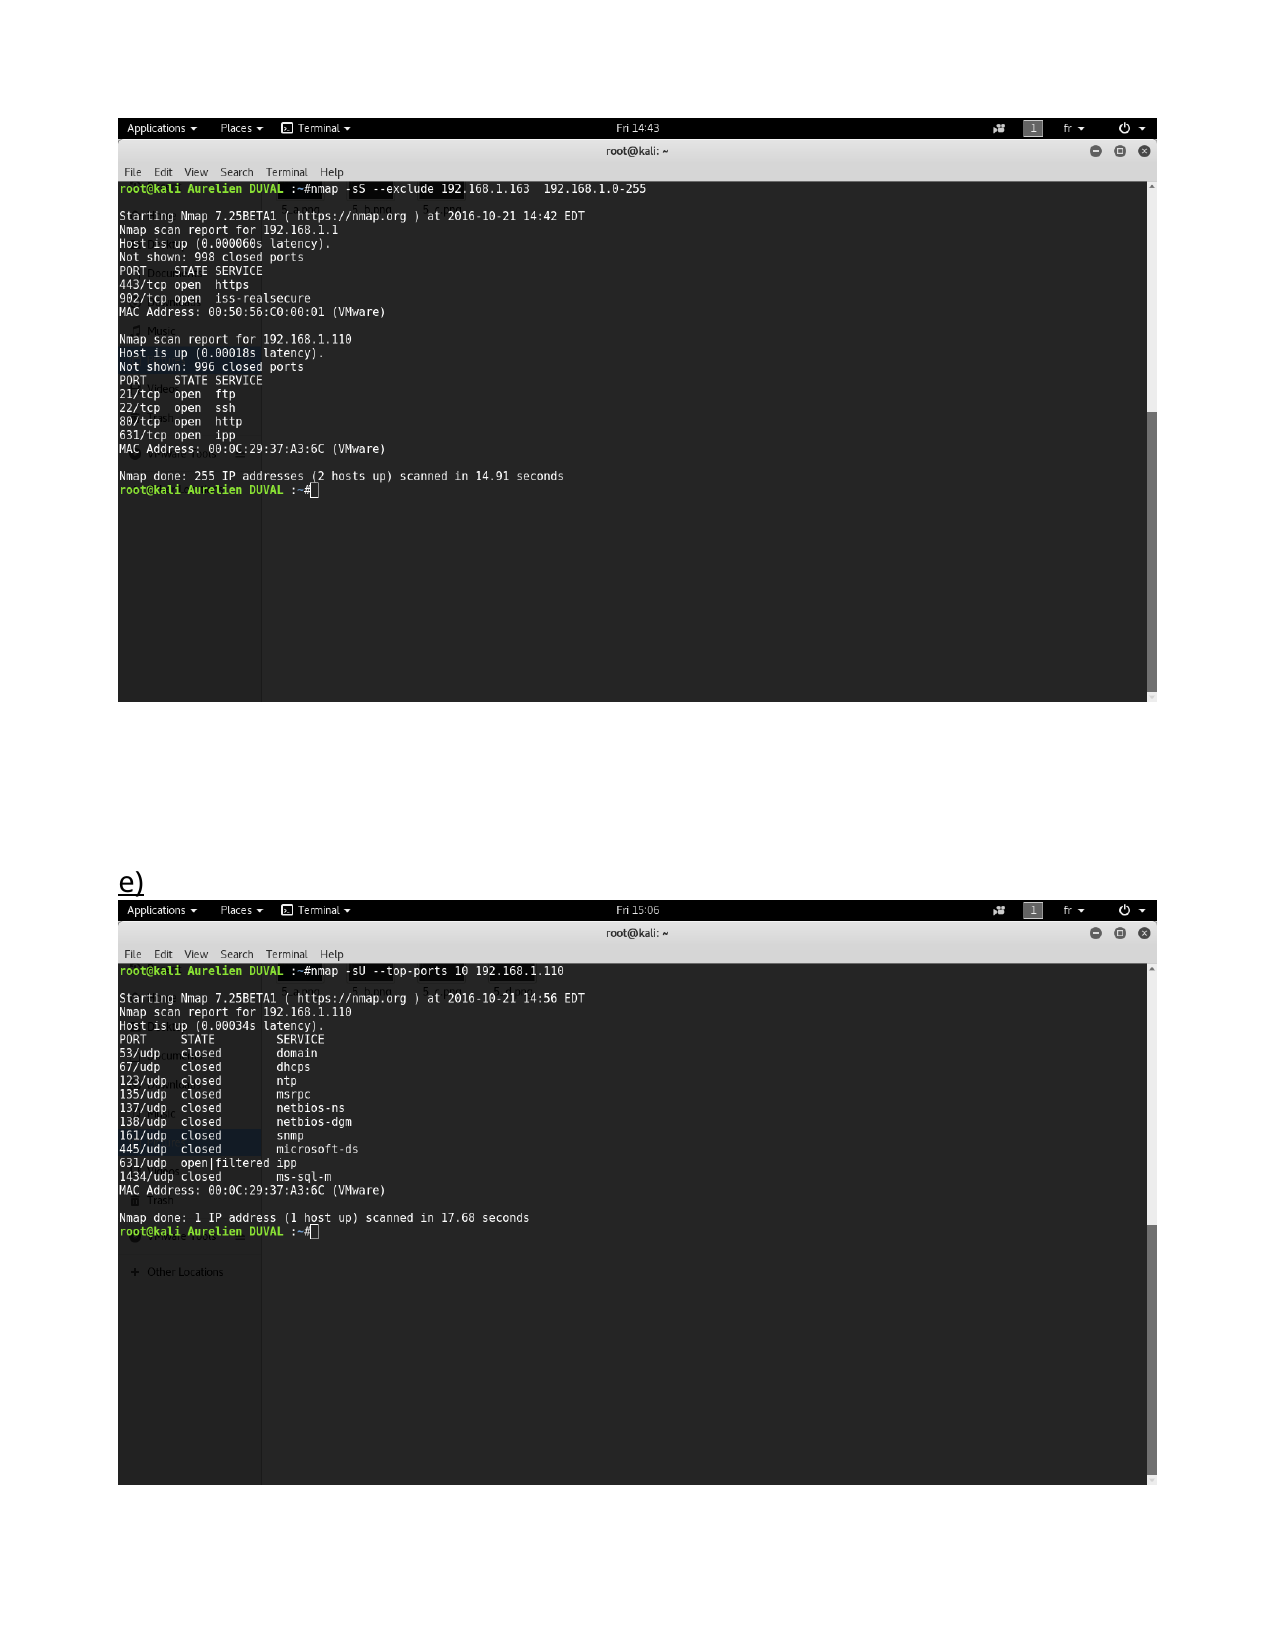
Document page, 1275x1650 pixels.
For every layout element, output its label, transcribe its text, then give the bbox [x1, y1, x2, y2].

picture [118, 118, 1157, 702]
picture [118, 900, 1157, 1485]
text e) [118, 861, 1157, 900]
